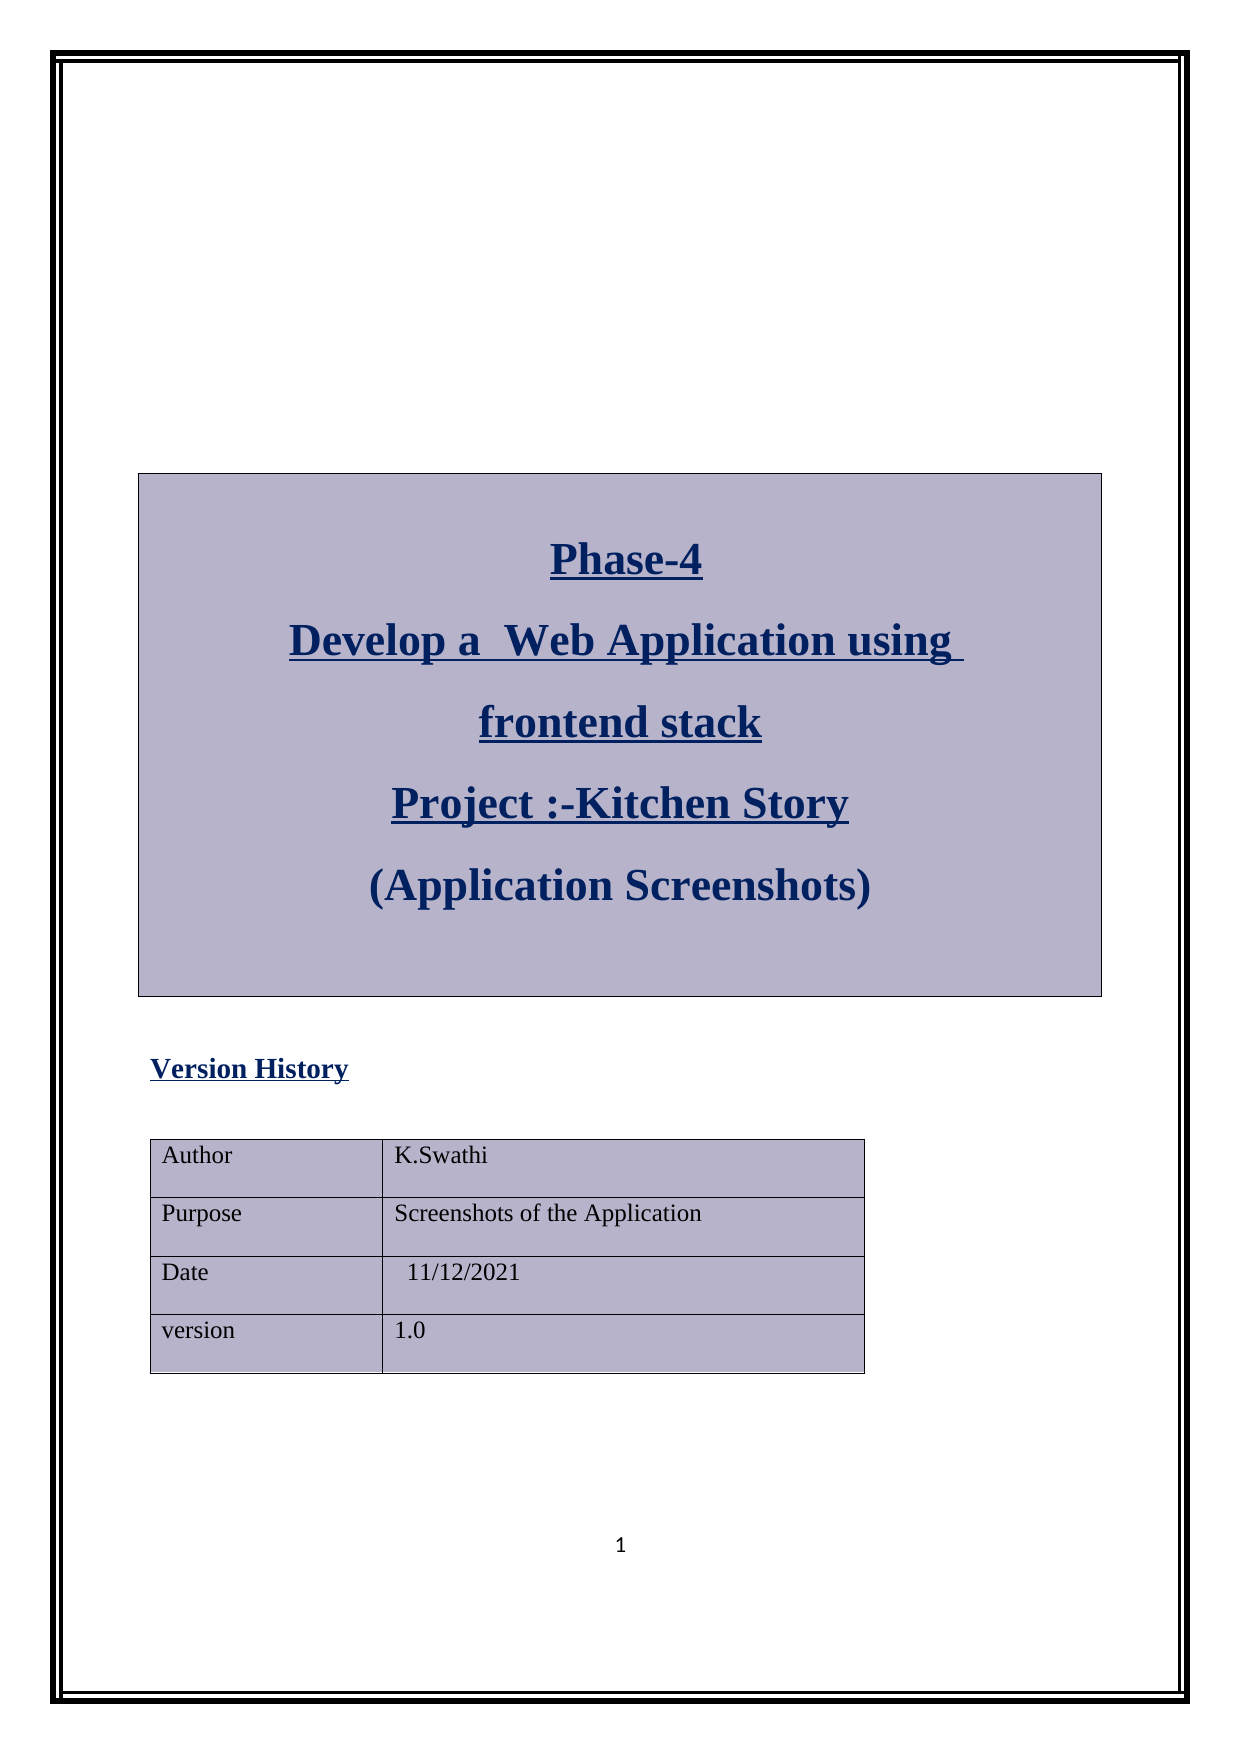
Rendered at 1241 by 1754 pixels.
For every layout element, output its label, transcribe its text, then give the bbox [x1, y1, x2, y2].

table_header Author [151, 1140, 382, 1197]
text Version History [150, 1051, 1090, 1084]
table_cell 1.0 [383, 1315, 864, 1372]
text 1 [150, 1530, 1090, 1558]
table_cell Purpose [151, 1198, 382, 1256]
table_cell Date [151, 1257, 382, 1314]
table_header K.Swathi [383, 1140, 864, 1197]
table_cell version [151, 1315, 382, 1372]
table_cell Screenshots of the Application [383, 1198, 864, 1256]
table_header Phase-4 Develop a Web Application using frontend stack Project :-Kitchen Story (Application Screenshots) [139, 474, 1101, 996]
table_cell 11/12/2021 [383, 1257, 864, 1314]
